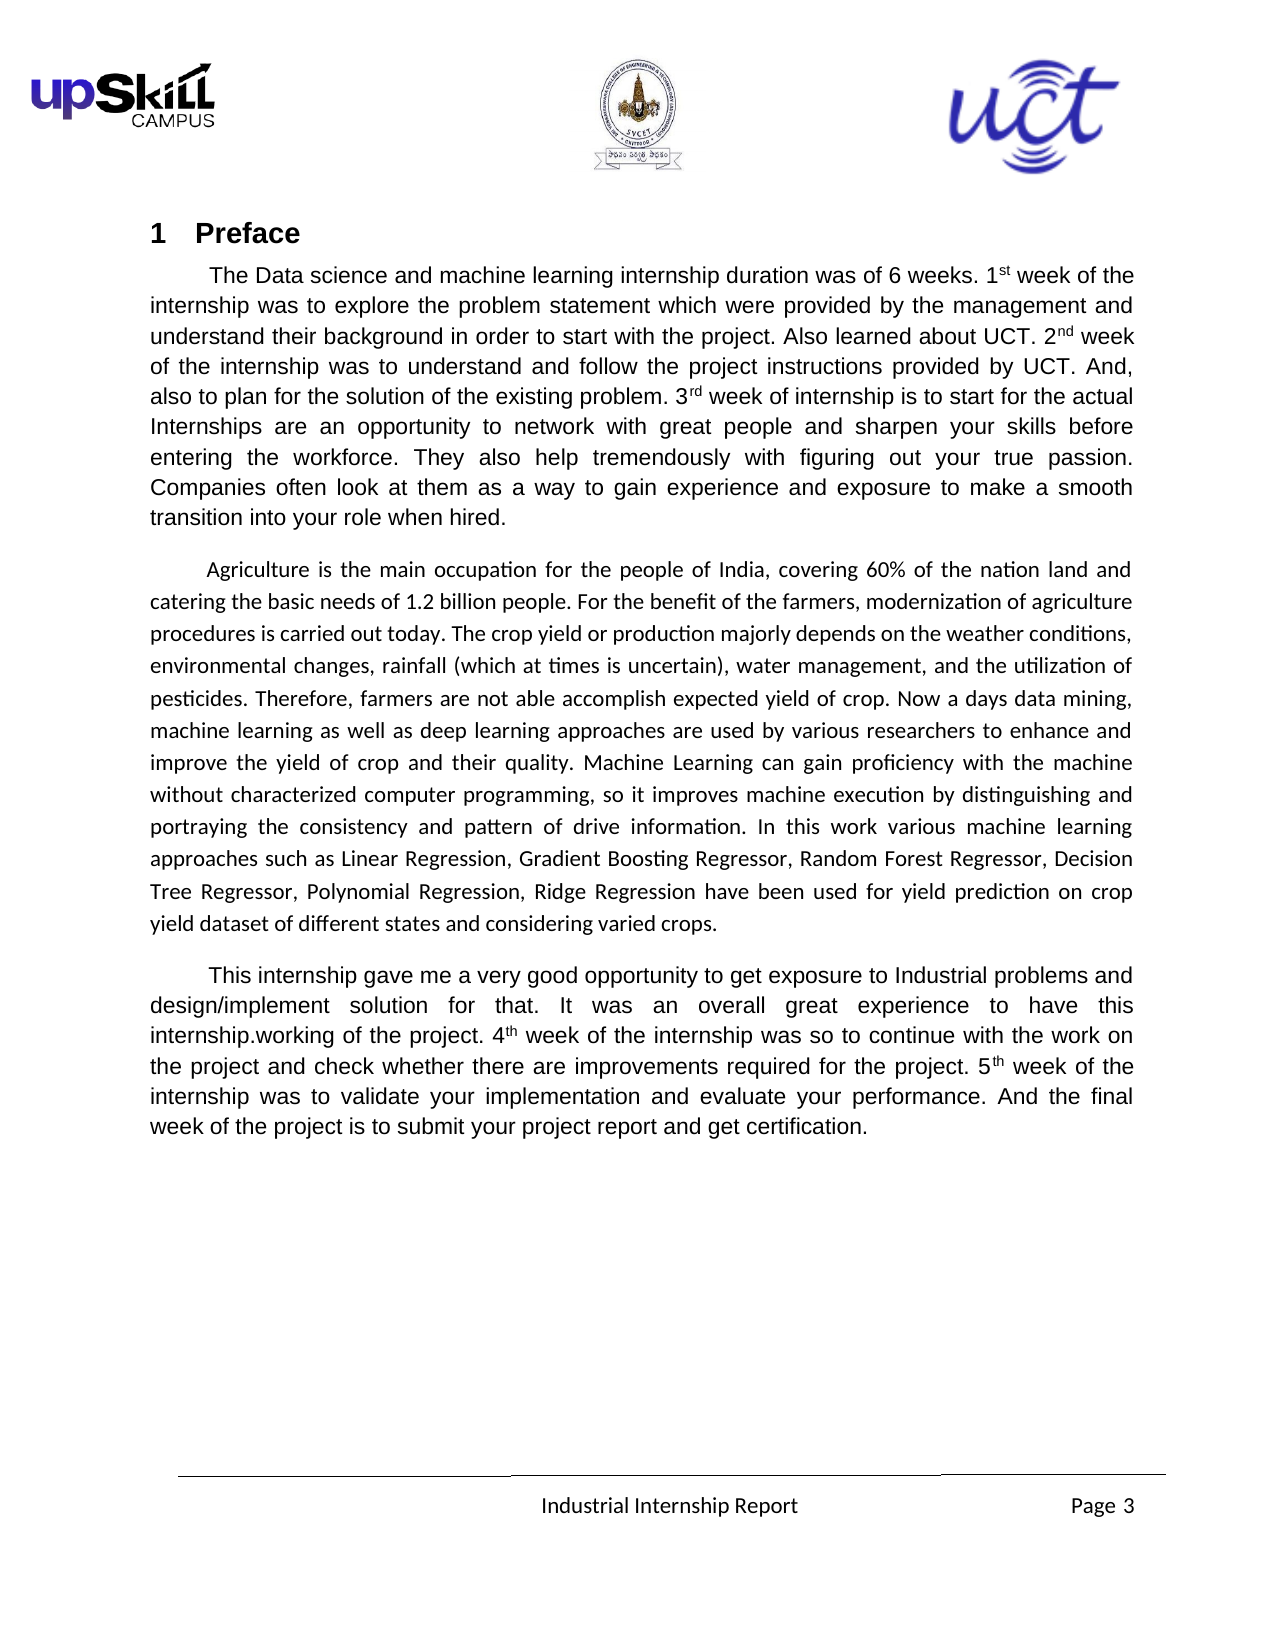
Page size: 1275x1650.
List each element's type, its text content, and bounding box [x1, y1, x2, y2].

subtitle Preface [150, 216, 1134, 250]
text Agriculture is the main occupation for the people of India, covering 60% of the nation land and catering the basic needs of 1.2 billion people. For the benefit of the farmers, modernization of agriculture procedures is carried out today. The crop yield or production majorly depends on the weather conditions, environmental changes, rainfall (which at times is uncertain), water management, and the utilization of pesticides. Therefore, farmers are not able accomplish expected yield of crop. Now a days data mining, machine learning as well as deep learning approaches are used by various researchers to enhance and improve the yield of crop and their quality. Machine Learning can gain proficiency with the machine without characterized computer programming, so it improves machine execution by distinguishing and portraying the consistency and pattern of drive information. In this work various machine learning approaches such as Linear Regression, Gradient Boosting Regressor, Random Forest Regressor, Decision Tree Regressor, Polynomial Regression, Ridge Regression have been used for yield prediction on crop yield dataset of different states and considering varied crops. [150, 555, 1134, 937]
text The Data science and machine learning internship duration was of 6 weeks. 1st week of the internship was to explore the problem statement which were provided by the management and understand their background in order to start with the project. Also learned about UCT. 2nd week of the internship was to understand and follow the project instructions provided by UCT. And, also to plan for the solution of the existing problem. 3rd week of internship is to start for the actual Internships are an opportunity to network with great people and sharpen your skills before entering the workforce. They also help tremendously with figuring out your true passion. Companies often look at them as a way to gain experience and exposure to make a smooth transition into your role when hired. [150, 262, 1134, 530]
text This internship gave me a very good opportunity to get exposure to Industrial problems and design/implement solution for that. It was an overall great experience to have this internship.working of the project. 4th week of the internship was so to continue with the work on the project and check whether there are improvements required for the project. 5th week of the internship was to validate your implementation and evaluate your performance. And the final week of the project is to submit your project report and get certification. [150, 962, 1134, 1139]
